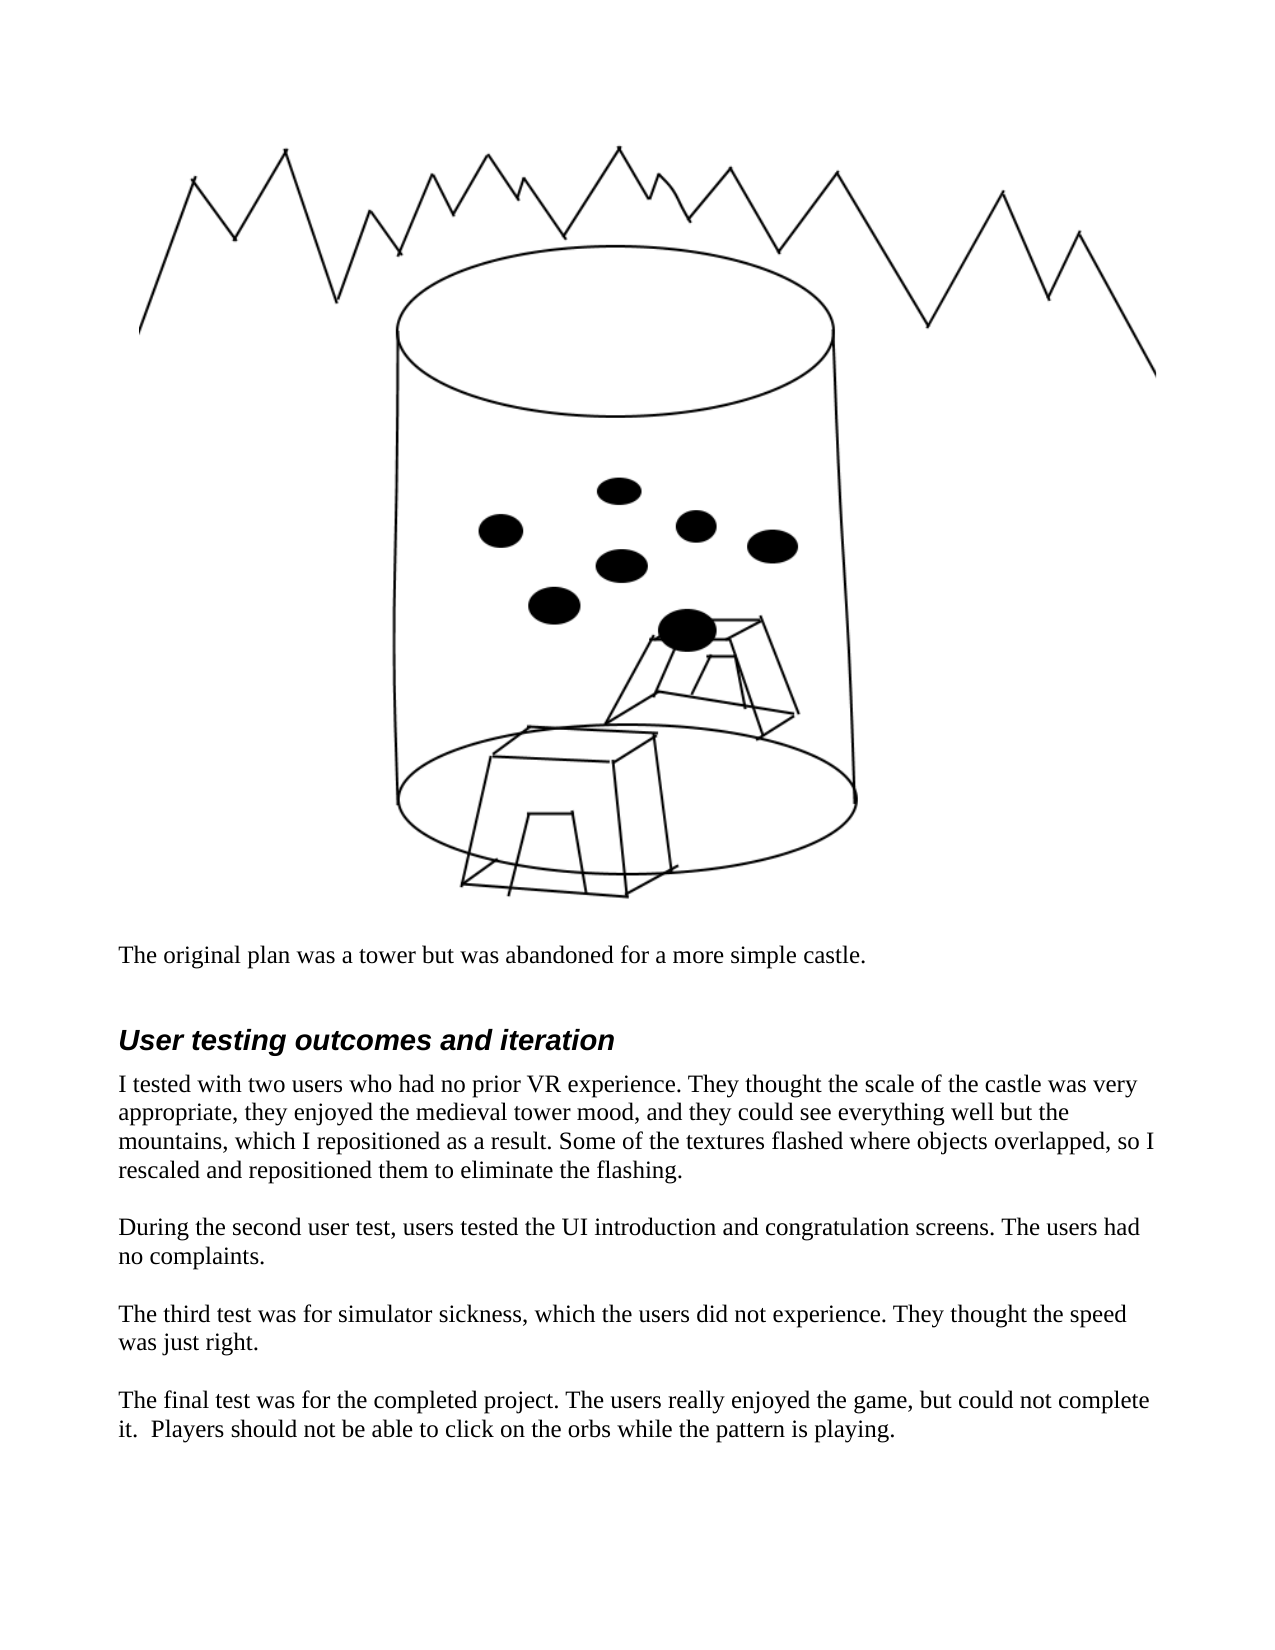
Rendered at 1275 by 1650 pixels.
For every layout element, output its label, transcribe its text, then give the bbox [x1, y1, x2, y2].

text The original plan was a tower but was abandoned for a more simple castle. [118, 940, 1157, 969]
text The third test was for simulator sickness, which the users did not experience. They thought the speed was just right. [118, 1299, 1157, 1356]
subtitle User testing outcomes and iteration [118, 1023, 1157, 1056]
text During the second user test, users tested the UI introduction and congratulation screens. The users had no complaints. [118, 1212, 1157, 1270]
text I tested with two users who had no prior VR experience. They thought the scale of the castle was very appropriate, they enjoyed the medieval tower mood, and they could see everything well but the mountains, which I repositioned as a result. Some of the textures flashed where objects overlapped, so I rescaled and repositioned them to eliminate the flashing. [118, 1069, 1157, 1184]
text The final test was for the completed project. The users really enjoyed the game, but could not complete it. Players should not be able to click on the orbs while the pattern is playing. [118, 1385, 1157, 1442]
picture [139, 132, 1157, 912]
